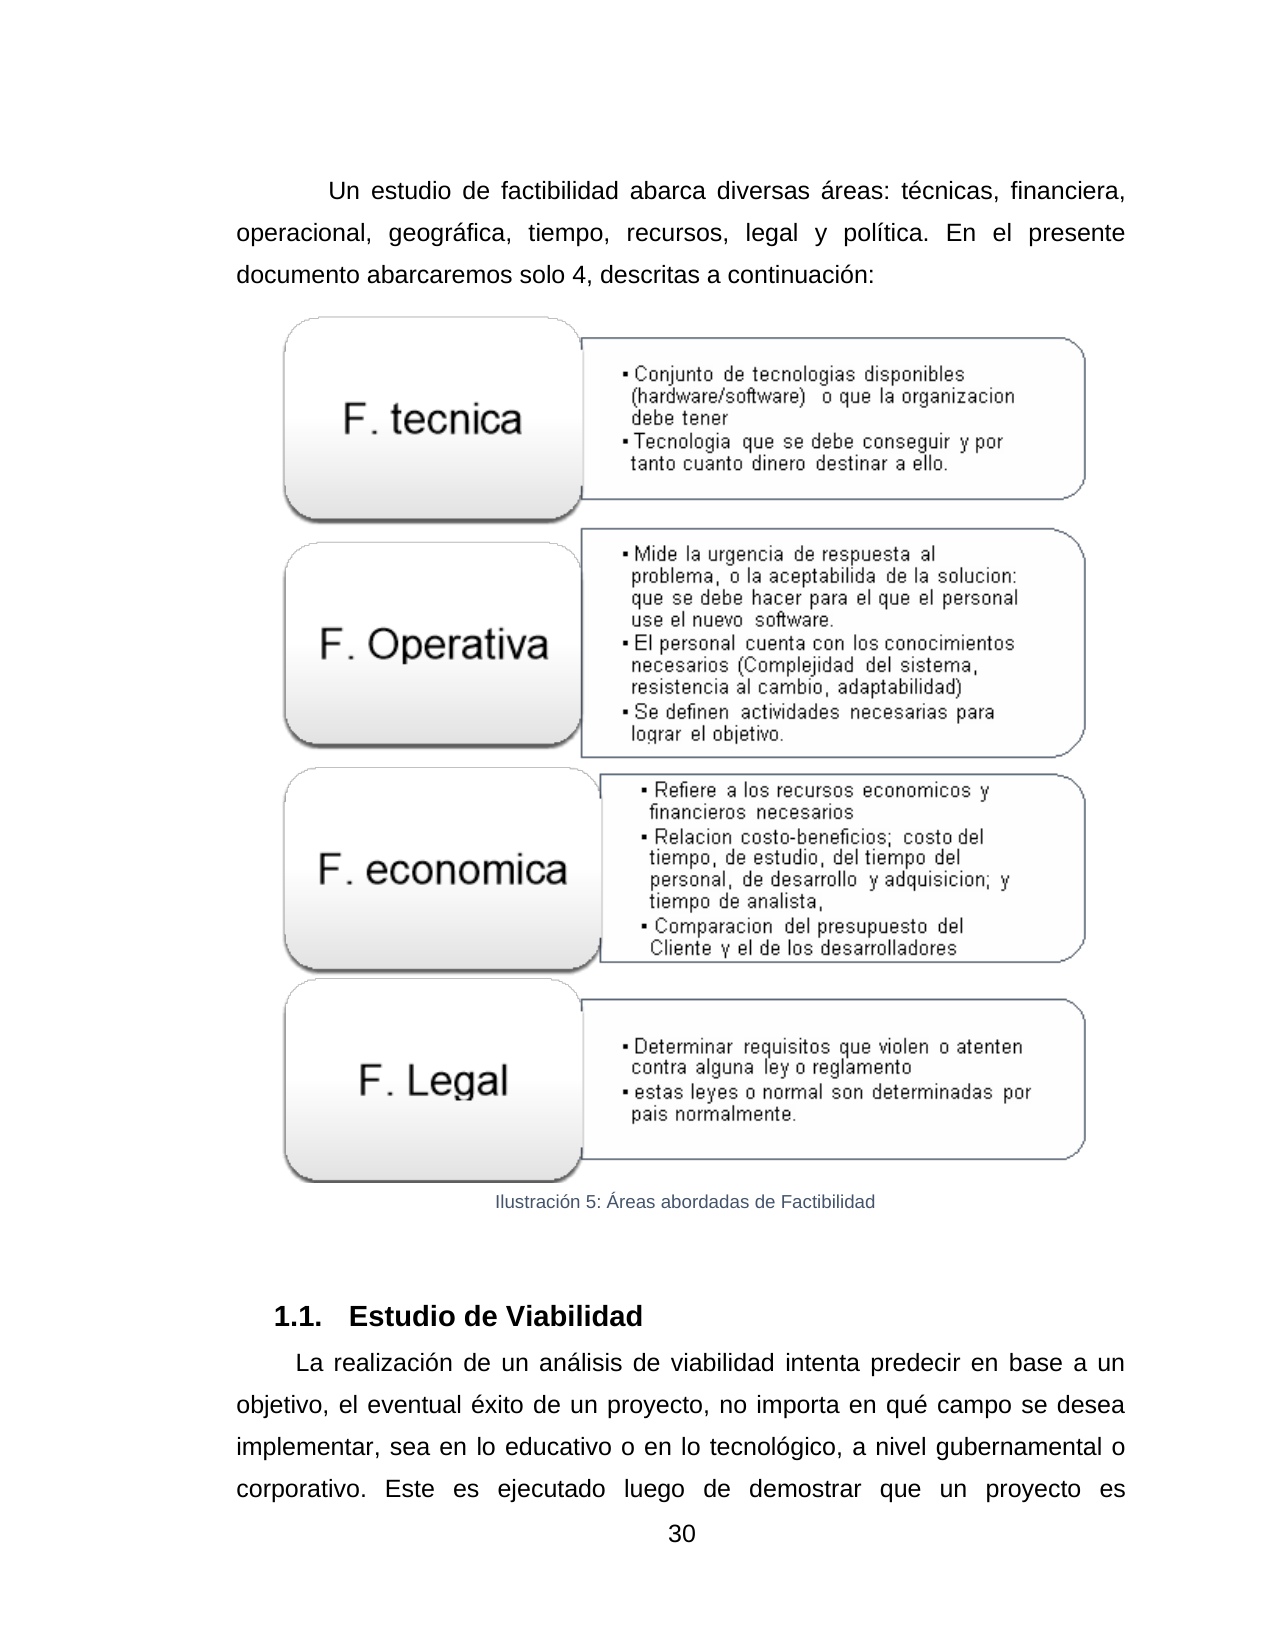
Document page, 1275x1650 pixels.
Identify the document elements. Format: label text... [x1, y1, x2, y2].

text [285, 1183, 1085, 1221]
text Ilustración 5: Áreas abordadas de Factibilidad [294, 1192, 1077, 1212]
text Un estudio de factibilidad abarca diversas áreas: técnicas, financiera, operacional, geográfica, tiempo, recursos, legal y política. En el presente documento abarcaremos solo 4, descritas a continuación: [236, 177, 1127, 289]
text La realización de un análisis de viabilidad intenta predecir en base a un objetivo, el eventual éxito de un proyecto, no importa en qué campo se desea implementar, sea en lo educativo o en lo tecnológico, a nivel gubernamental o corporativo. Este es ejecutado luego de demostrar que un proyecto es [236, 1349, 1127, 1502]
subtitle Estudio de Viabilidad [274, 1300, 1127, 1333]
picture [275, 311, 1088, 1193]
